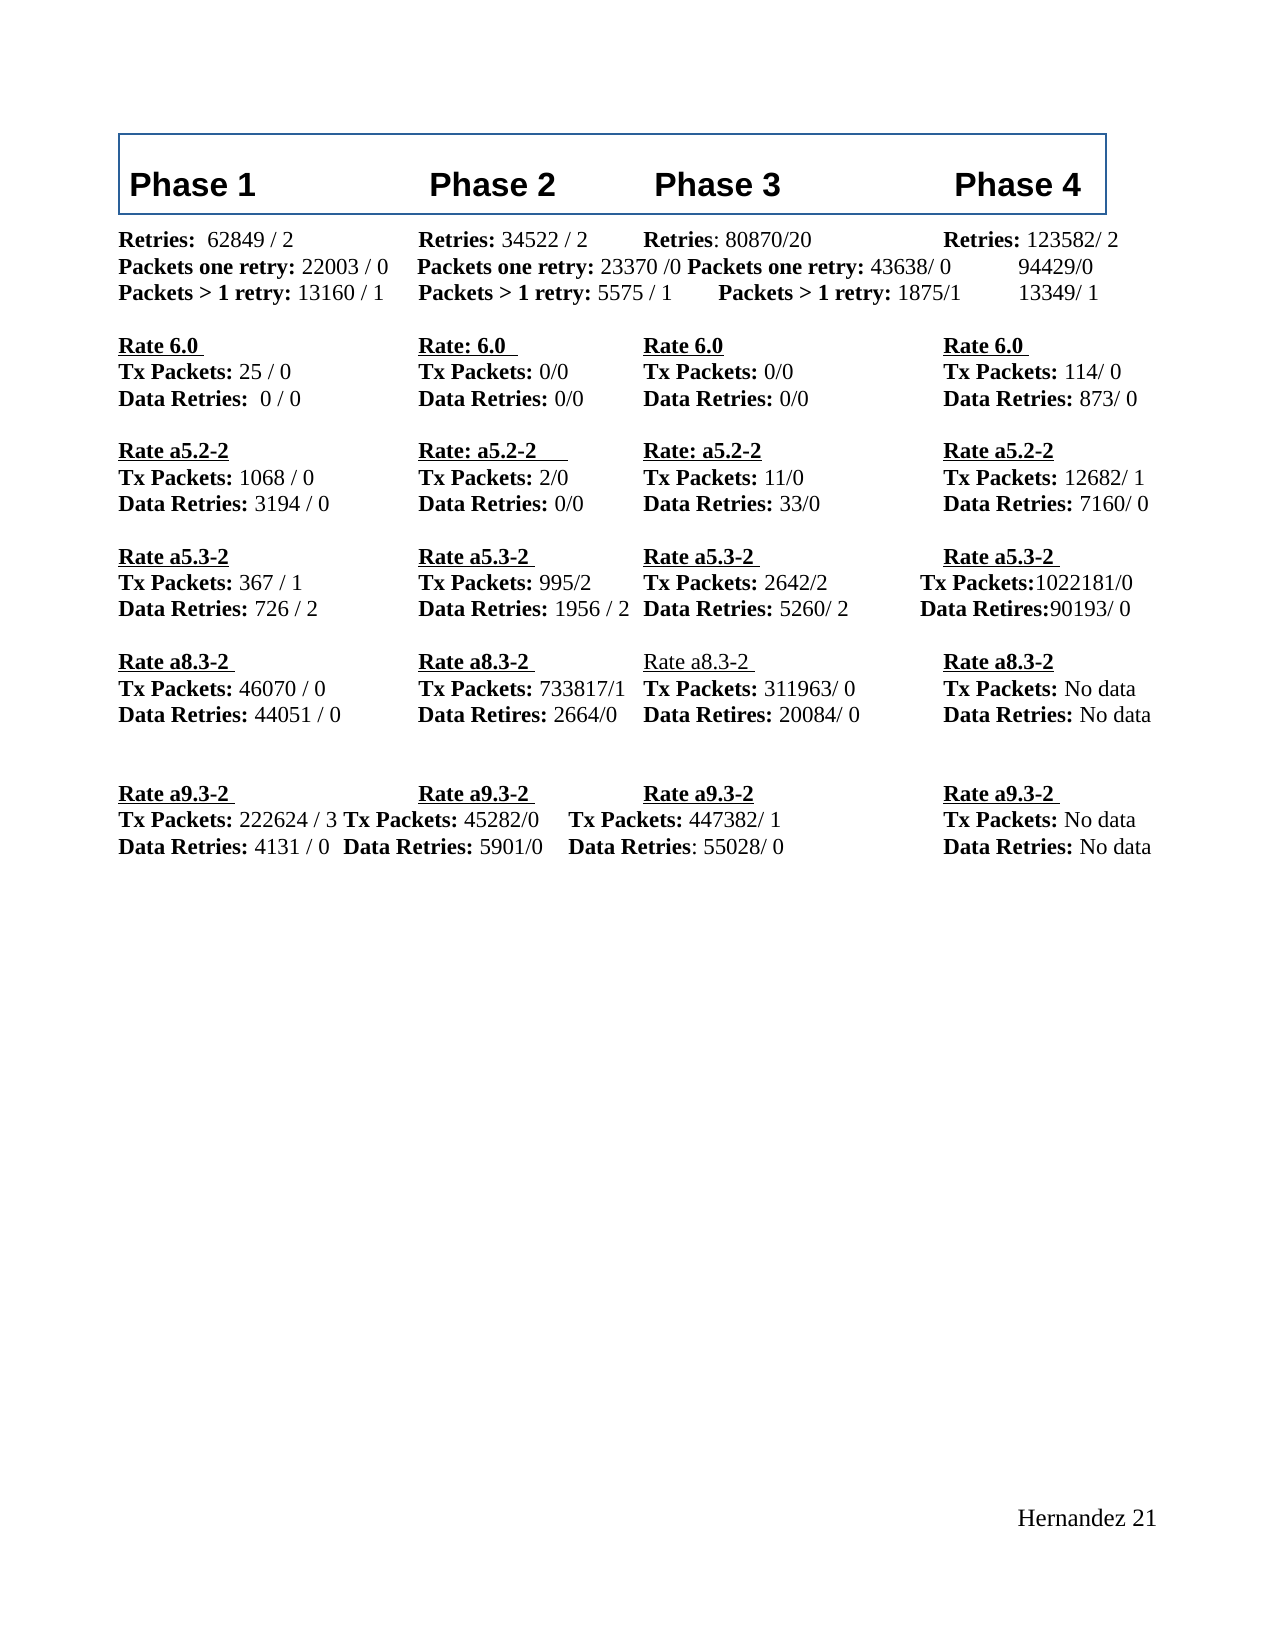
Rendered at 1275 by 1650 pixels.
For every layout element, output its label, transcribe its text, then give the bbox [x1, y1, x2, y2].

text Tx Packets: 222624 / 3 Tx Packets: 45282/0 Tx Packets: 447382/ 1 Tx Packets: No data [118, 806, 1157, 833]
text Packets one retry: 22003 / 0 Packets one retry: 23370 /0 Packets one retry: 43638/ 0 94429/0 [118, 253, 1157, 279]
text Retries: 62849 / 2 Retries: 34522 / 2 Retries: 80870/20 Retries: 123582/ 2 [118, 190, 1157, 253]
text Tx Packets: 1068 / 0 Tx Packets: 2/0 Tx Packets: 11/0 Tx Packets: 12682/ 1 [118, 464, 1157, 490]
text Rate 6.0 Rate: 6.0 Rate 6.0 Rate 6.0 [118, 332, 1157, 358]
subtitle Phase 1 Phase 2 Phase 3 Phase 4 [129, 165, 1096, 204]
text Tx Packets: 367 / 1 Tx Packets: 995/2 Tx Packets: 2642/2 Tx Packets:1022181/0 [118, 569, 1157, 596]
text Data Retries: 0 / 0 Data Retries: 0/0 Data Retries: 0/0 Data Retries: 873/ 0 [118, 385, 1157, 411]
text Rate a9.3-2 Rate a9.3-2 Rate a9.3-2 Rate a9.3-2 [118, 780, 1157, 806]
text Data Retries: 3194 / 0 Data Retries: 0/0 Data Retries: 33/0 Data Retries: 7160/ 0 [118, 490, 1157, 516]
text Packets > 1 retry: 13160 / 1 Packets > 1 retry: 5575 / 1 Packets > 1 retry: 1875/1 13349/ 1 [118, 279, 1157, 306]
text Tx Packets: 46070 / 0 Tx Packets: 733817/1 Tx Packets: 311963/ 0 Tx Packets: No data [118, 674, 1157, 701]
text Data Retries: 44051 / 0 Data Retires: 2664/0 Data Retires: 20084/ 0 Data Retries: No data [118, 701, 1157, 727]
text Data Retries: 726 / 2 Data Retries: 1956 / 2 Data Retries: 5260/ 2 Data Retires:90193/ 0 [118, 596, 1157, 622]
text Rate a8.3-2 Rate a8.3-2 Rate a8.3-2 Rate a8.3-2 [118, 648, 1157, 674]
text Rate a5.3-2 Rate a5.3-2 Rate a5.3-2 Rate a5.3-2 [118, 543, 1157, 569]
text Tx Packets: 25 / 0 Tx Packets: 0/0 Tx Packets: 0/0 Tx Packets: 114/ 0 [118, 358, 1157, 385]
text Rate a5.2-2 Rate: a5.2-2 Rate: a5.2-2 Rate a5.2-2 [118, 437, 1157, 464]
text Data Retries: 4131 / 0 Data Retries: 5901/0 Data Retries: 55028/ 0 Data Retries: No data [118, 833, 1157, 859]
